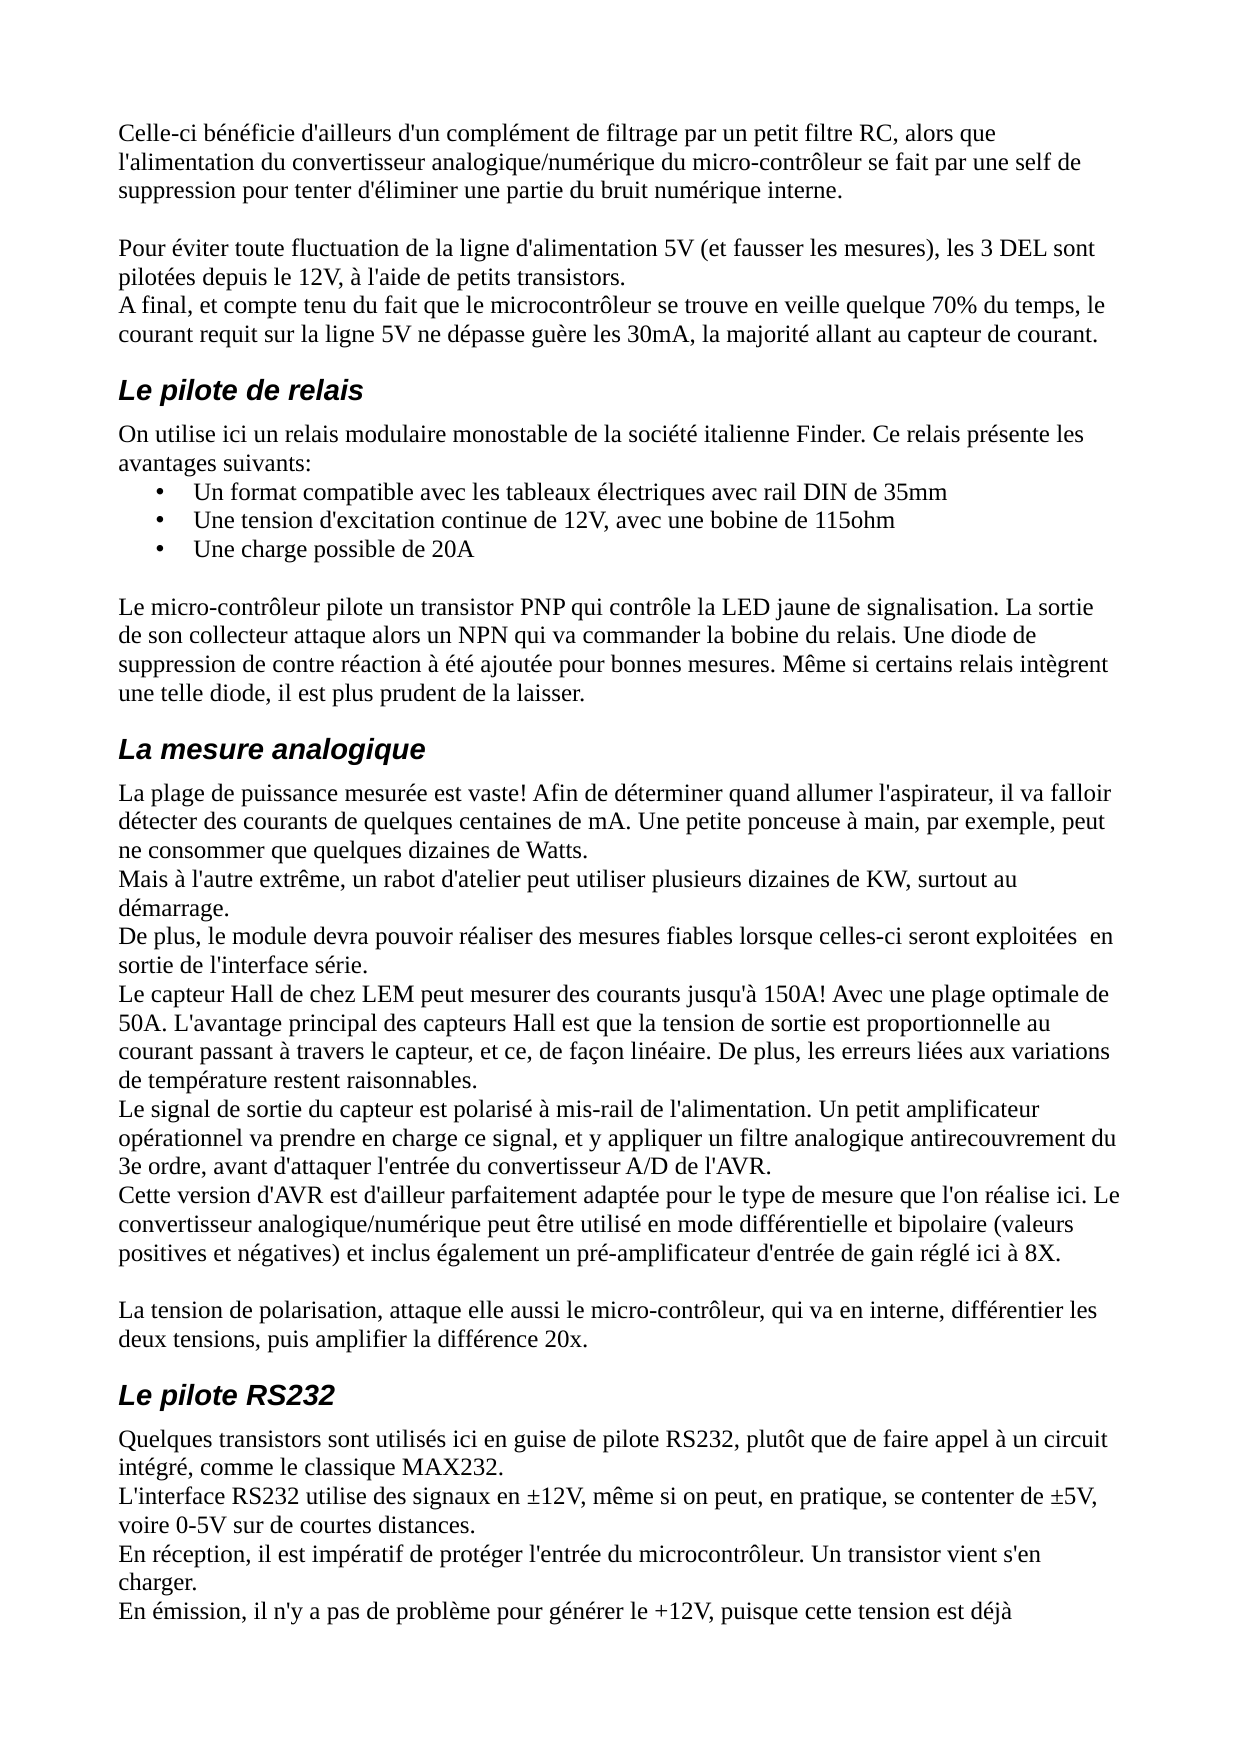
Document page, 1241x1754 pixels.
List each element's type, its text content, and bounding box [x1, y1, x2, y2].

text La tension de polarisation, attaque elle aussi le micro-contrôleur, qui va en interne, différentier les deux tensions, puis amplifier la différence 20x. [118, 1295, 1122, 1353]
text Cette version d'AVR est d'ailleur parfaitement adaptée pour le type de mesure que l'on réalise ici. Le convertisseur analogique/numérique peut être utilisé en mode différentielle et bipolaire (valeurs positives et négatives) et inclus également un pré-amplificateur d'entrée de gain réglé ici à 8X. [118, 1180, 1122, 1266]
text Quelques transistors sont utilisés ici en guise de pilote RS232, plutôt que de faire appel à un circuit intégré, comme le classique MAX232. [118, 1424, 1122, 1481]
list Une charge possible de 20A [156, 534, 1122, 563]
text A final, et compte tenu du fait que le microcontrôleur se trouve en veille quelque 70% du temps, le courant requit sur la ligne 5V ne dépasse guère les 30mA, la majorité allant au capteur de courant. [118, 291, 1122, 348]
text L'interface RS232 utilise des signaux en ±12V, même si on peut, en pratique, se contenter de ±5V, voire 0-5V sur de courtes distances. [118, 1481, 1122, 1539]
text Le signal de sortie du capteur est polarisé à mis-rail de l'alimentation. Un petit amplificateur opérationnel va prendre en charge ce signal, et y appliquer un filtre analogique antirecouvrement du 3e ordre, avant d'attaquer l'entrée du convertisseur A/D de l'AVR. [118, 1094, 1122, 1180]
text Le capteur Hall de chez LEM peut mesurer des courants jusqu'à 150A! Avec une plage optimale de 50A. L'avantage principal des capteurs Hall est que la tension de sortie est proportionnelle au courant passant à travers le capteur, et ce, de façon linéaire. De plus, les erreurs liées aux variations de température restent raisonnables. [118, 979, 1122, 1094]
text Mais à l'autre extrême, un rabot d'atelier peut utiliser plusieurs dizaines de KW, surtout au démarrage. [118, 864, 1122, 921]
list Un format compatible avec les tableaux électriques avec rail DIN de 35mm [156, 477, 1122, 505]
text Pour éviter toute fluctuation de la ligne d'alimentation 5V (et fausser les mesures), les 3 DEL sont pilotées depuis le 12V, à l'aide de petits transistors. [118, 233, 1122, 291]
text En émission, il n'y a pas de problème pour générer le +12V, puisque cette tension est déjà [118, 1596, 1122, 1625]
text On utilise ici un relais modulaire monostable de la société italienne Finder. Ce relais présente les avantages suivants: [118, 419, 1122, 477]
text La plage de puissance mesurée est vaste! Afin de déterminer quand allumer l'aspirateur, il va falloir détecter des courants de quelques centaines de mA. Une petite ponceuse à main, par exemple, peut ne consommer que quelques dizaines de Watts. [118, 778, 1122, 864]
list Une tension d'excitation continue de 12V, avec une bobine de 115ohm [156, 505, 1122, 534]
text Le micro-contrôleur pilote un transistor PNP qui contrôle la LED jaune de signalisation. La sortie de son collecteur attaque alors un NPN qui va commander la bobine du relais. Une diode de suppression de contre réaction à été ajoutée pour bonnes mesures. Même si certains relais intègrent une telle diode, il est plus prudent de la laisser. [118, 592, 1122, 707]
subtitle Le pilote de relais [118, 373, 1122, 407]
subtitle Le pilote RS232 [118, 1378, 1122, 1411]
subtitle La mesure analogique [118, 732, 1122, 765]
text En réception, il est impératif de protéger l'entrée du microcontrôleur. Un transistor vient s'en charger. [118, 1539, 1122, 1596]
text De plus, le module devra pouvoir réaliser des mesures fiables lorsque celles-ci seront exploitées en sortie de l'interface série. [118, 921, 1122, 979]
text Celle-ci bénéficie d'ailleurs d'un complément de filtrage par un petit filtre RC, alors que l'alimentation du convertisseur analogique/numérique du micro-contrôleur se fait par une self de suppression pour tenter d'éliminer une partie du bruit numérique interne. [118, 118, 1122, 204]
